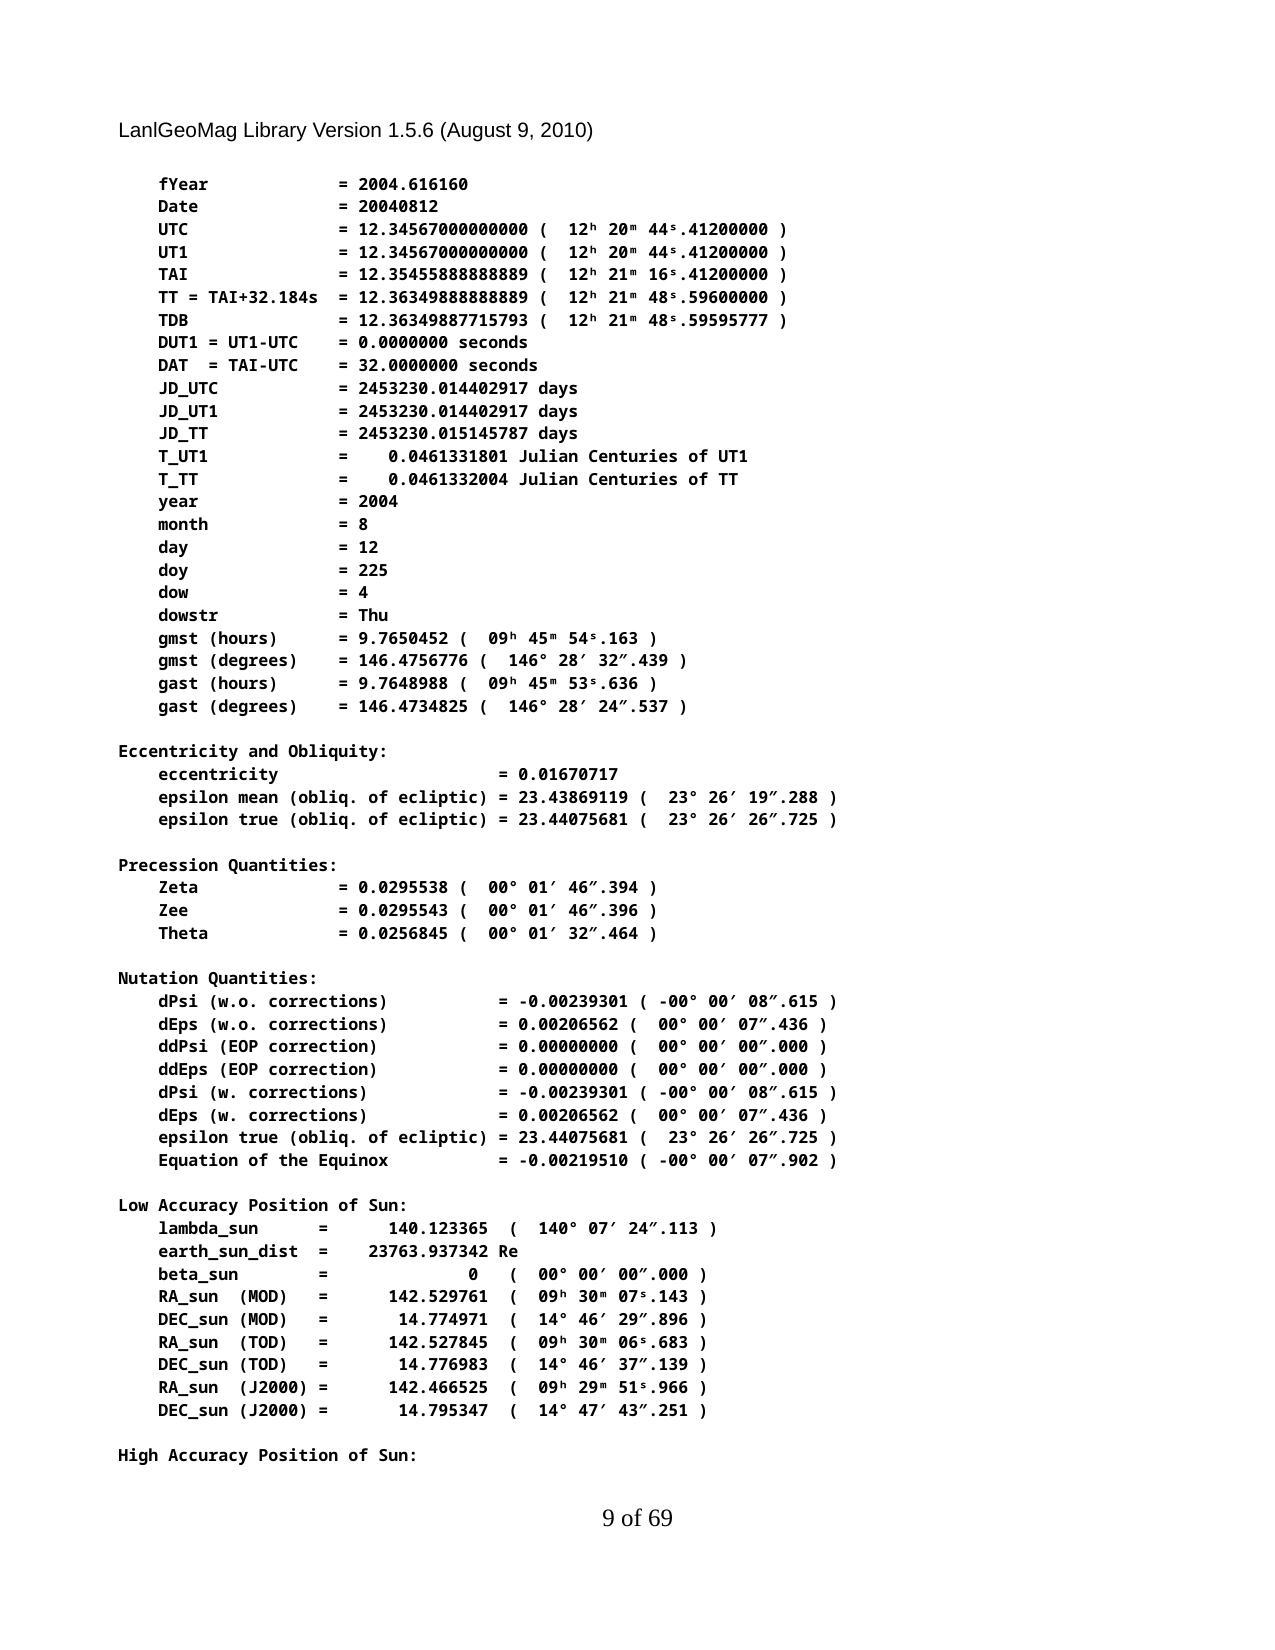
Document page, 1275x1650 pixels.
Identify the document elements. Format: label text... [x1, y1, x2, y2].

text TT = TAI+32.184s = 12.36349888888889 ( 12ʰ 21ᵐ 48ˢ.59600000 ) [118, 286, 1157, 308]
text gast (hours) = 9.7648988 ( 09ʰ 45ᵐ 53ˢ.636 ) [118, 672, 1157, 694]
text eccentricity = 0.01670717 [118, 762, 1157, 785]
text JD_UTC = 2453230.014402917 days [118, 376, 1157, 399]
text Eccentricity and Obliquity: [118, 740, 1157, 762]
text T_UT1 = 0.0461331801 Julian Centuries of UT1 [118, 444, 1157, 467]
text Zeta = 0.0295538 ( 00° 01′ 46″.394 ) [118, 876, 1157, 899]
text T_TT = 0.0461332004 Julian Centuries of TT [118, 467, 1157, 490]
text JD_UT1 = 2453230.014402917 days [118, 399, 1157, 422]
text DUT1 = UT1-UTC = 0.0000000 seconds [118, 331, 1157, 354]
text beta_sun = 0 ( 00° 00′ 00″.000 ) [118, 1262, 1157, 1285]
text Theta = 0.0256845 ( 00° 01′ 32″.464 ) [118, 921, 1157, 944]
text TAI = 12.35455888888889 ( 12ʰ 21ᵐ 16ˢ.41200000 ) [118, 263, 1157, 286]
text Nutation Quantities: [118, 967, 1157, 989]
text Low Accuracy Position of Sun: [118, 1194, 1157, 1217]
text TDB = 12.36349887715793 ( 12ʰ 21ᵐ 48ˢ.59595777 ) [118, 308, 1157, 331]
text RA_sun (J2000) = 142.466525 ( 09ʰ 29ᵐ 51ˢ.966 ) [118, 1376, 1157, 1398]
text epsilon true (obliq. of ecliptic) = 23.44075681 ( 23° 26′ 26″.725 ) [118, 1126, 1157, 1148]
text earth_sun_dist = 23763.937342 Re [118, 1239, 1157, 1262]
text Equation of the Equinox = -0.00219510 ( -00° 00′ 07″.902 ) [118, 1148, 1157, 1171]
text Precession Quantities: [118, 853, 1157, 876]
text gmst (degrees) = 146.4756776 ( 146° 28′ 32″.439 ) [118, 649, 1157, 672]
text dEps (w.o. corrections) = 0.00206562 ( 00° 00′ 07″.436 ) [118, 1012, 1157, 1035]
text month = 8 [118, 513, 1157, 535]
text RA_sun (MOD) = 142.529761 ( 09ʰ 30ᵐ 07ˢ.143 ) [118, 1285, 1157, 1307]
text day = 12 [118, 535, 1157, 558]
text ddPsi (EOP correction) = 0.00000000 ( 00° 00′ 00″.000 ) [118, 1035, 1157, 1058]
text lambda_sun = 140.123365 ( 140° 07′ 24″.113 ) [118, 1217, 1157, 1239]
text dowstr = Thu [118, 603, 1157, 626]
text dow = 4 [118, 581, 1157, 603]
text epsilon mean (obliq. of ecliptic) = 23.43869119 ( 23° 26′ 19″.288 ) [118, 785, 1157, 808]
text DEC_sun (TOD) = 14.776983 ( 14° 46′ 37″.139 ) [118, 1353, 1157, 1376]
text ddEps (EOP correction) = 0.00000000 ( 00° 00′ 00″.000 ) [118, 1058, 1157, 1080]
text doy = 225 [118, 558, 1157, 581]
text JD_TT = 2453230.015145787 days [118, 422, 1157, 444]
text dPsi (w.o. corrections) = -0.00239301 ( -00° 00′ 08″.615 ) [118, 989, 1157, 1012]
text Zee = 0.0295543 ( 00° 01′ 46″.396 ) [118, 899, 1157, 921]
text year = 2004 [118, 490, 1157, 513]
text High Accuracy Position of Sun: [118, 1444, 1157, 1466]
text DEC_sun (J2000) = 14.795347 ( 14° 47′ 43″.251 ) [118, 1398, 1157, 1421]
text DAT = TAI-UTC = 32.0000000 seconds [118, 354, 1157, 376]
text UT1 = 12.34567000000000 ( 12ʰ 20ᵐ 44ˢ.41200000 ) [118, 240, 1157, 263]
text Date = 20040812 [118, 195, 1157, 217]
text UTC = 12.34567000000000 ( 12ʰ 20ᵐ 44ˢ.41200000 ) [118, 217, 1157, 240]
text epsilon true (obliq. of ecliptic) = 23.44075681 ( 23° 26′ 26″.725 ) [118, 808, 1157, 831]
text dPsi (w. corrections) = -0.00239301 ( -00° 00′ 08″.615 ) [118, 1080, 1157, 1103]
text gast (degrees) = 146.4734825 ( 146° 28′ 24″.537 ) [118, 694, 1157, 717]
text RA_sun (TOD) = 142.527845 ( 09ʰ 30ᵐ 06ˢ.683 ) [118, 1330, 1157, 1353]
text gmst (hours) = 9.7650452 ( 09ʰ 45ᵐ 54ˢ.163 ) [118, 626, 1157, 649]
text dEps (w. corrections) = 0.00206562 ( 00° 00′ 07″.436 ) [118, 1103, 1157, 1126]
text DEC_sun (MOD) = 14.774971 ( 14° 46′ 29″.896 ) [118, 1307, 1157, 1330]
text fYear = 2004.616160 [118, 172, 1157, 195]
